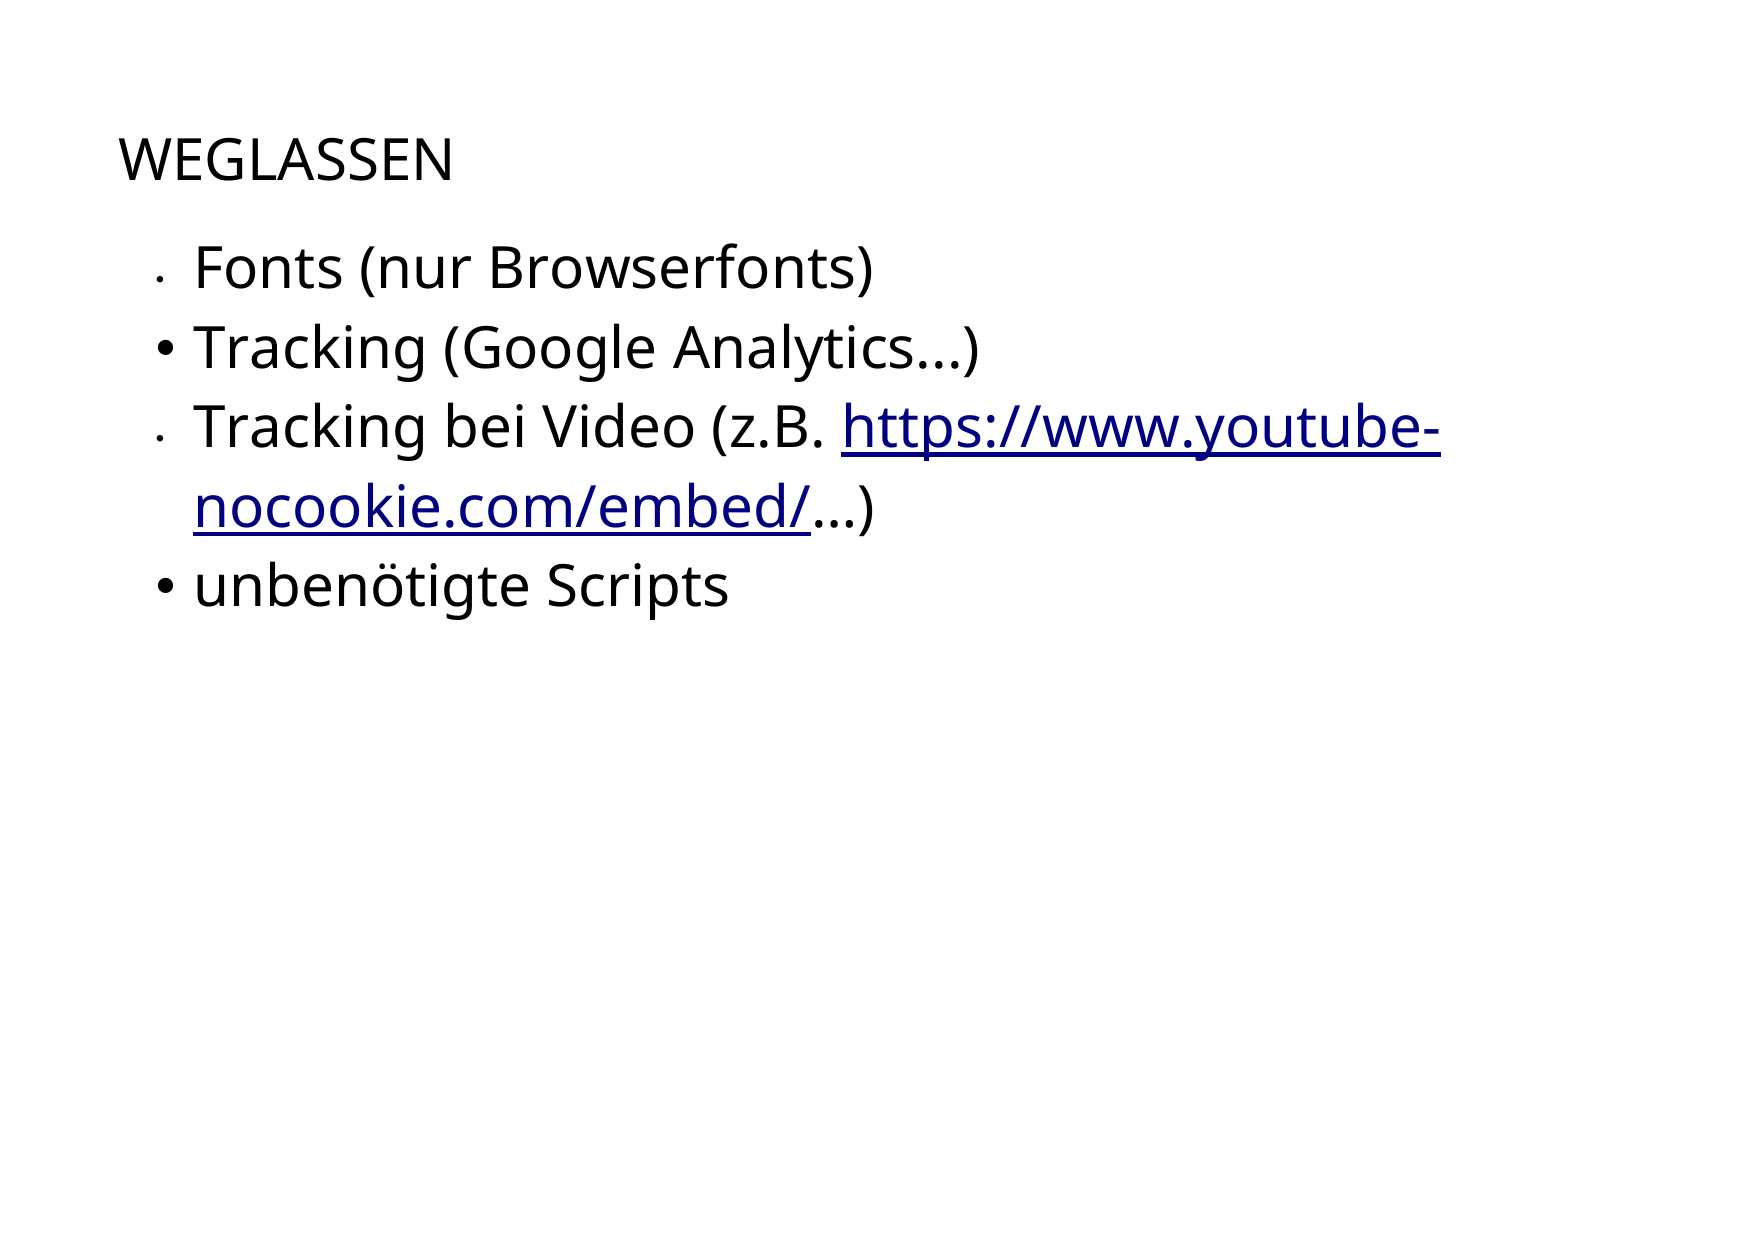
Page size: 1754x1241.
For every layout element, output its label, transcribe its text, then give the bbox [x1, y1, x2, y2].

list Fonts (nur Browserfonts) [156, 226, 1636, 306]
text WEGLASSEN [118, 118, 1636, 198]
list unbenötigte Scripts [156, 544, 1636, 624]
list Tracking bei Video (z.B. https://www.youtube-nocookie.com/embed/…) [156, 385, 1636, 544]
list Tracking (Google Analytics...) [156, 306, 1636, 385]
